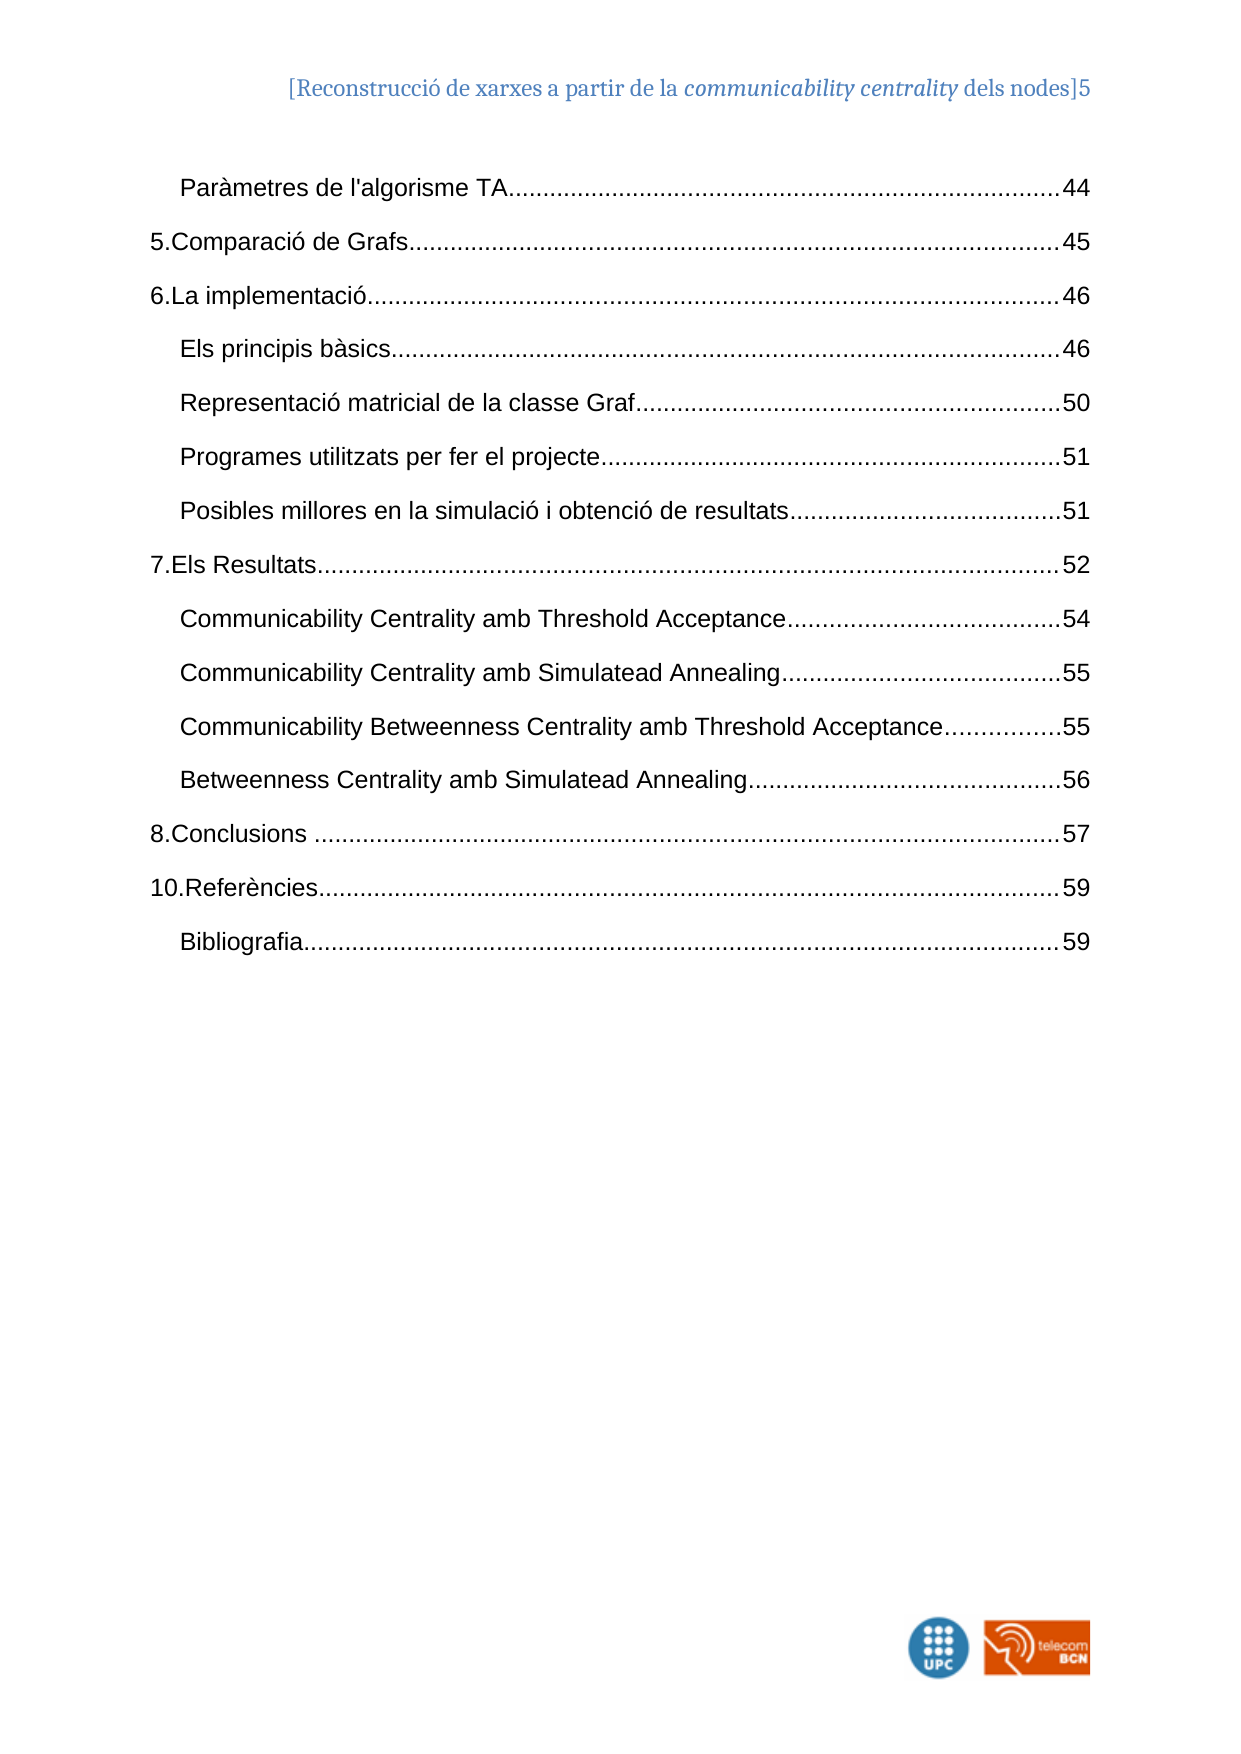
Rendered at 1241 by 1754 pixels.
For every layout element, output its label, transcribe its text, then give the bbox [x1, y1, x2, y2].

text Representació matricial de la classe Graf 50 [179, 388, 1090, 417]
text Communicability Betweenness Centrality amb Threshold Acceptance 55 [179, 711, 1090, 740]
text 8.Conclusions 57 [150, 819, 1090, 848]
text 7.Els Resultats 52 [150, 550, 1090, 579]
picture [904, 1614, 1091, 1681]
text 10.Referències 59 [150, 873, 1090, 902]
text Programes utilitzats per fer el projecte 51 [179, 442, 1090, 471]
text Communicability Centrality amb Simulatead Annealing 55 [179, 658, 1090, 686]
text Paràmetres de l'algorisme TA 44 [179, 173, 1090, 202]
text 6.La implementació 46 [150, 281, 1090, 309]
text Posibles millores en la simulació i obtenció de resultats 51 [179, 496, 1090, 525]
text Betweenness Centrality amb Simulatead Annealing 56 [179, 765, 1090, 794]
text 5.Comparació de Grafs 45 [150, 227, 1090, 256]
text Communicability Centrality amb Threshold Acceptance 54 [179, 604, 1090, 632]
text Bibliografia 59 [179, 927, 1090, 956]
text Els principis bàsics 46 [179, 334, 1090, 363]
